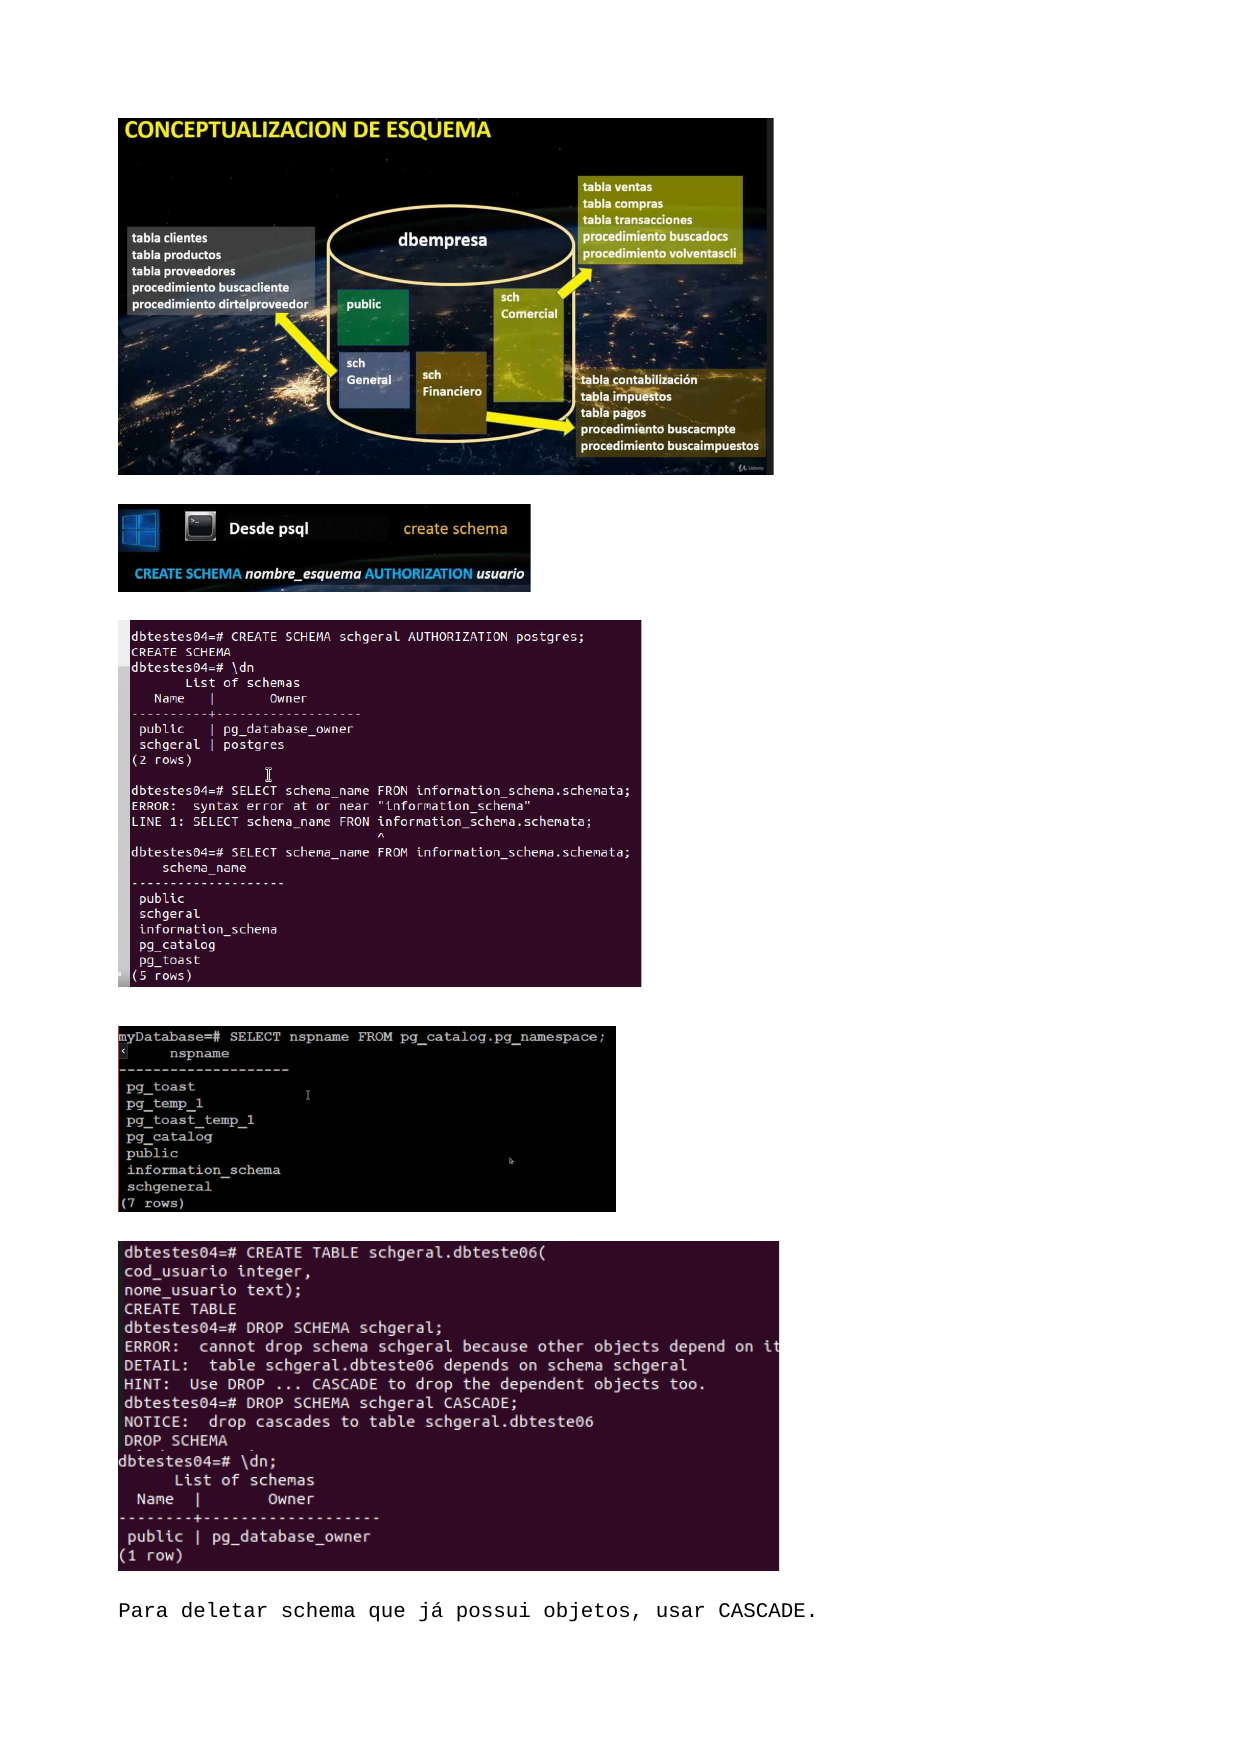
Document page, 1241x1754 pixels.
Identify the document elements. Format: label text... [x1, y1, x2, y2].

picture [118, 118, 774, 475]
text Para deletar schema que já possui objetos, usar CASCADE. [118, 1600, 1122, 1624]
picture [118, 620, 642, 987]
picture [118, 504, 531, 592]
picture [118, 1241, 780, 1571]
picture [118, 1026, 616, 1212]
